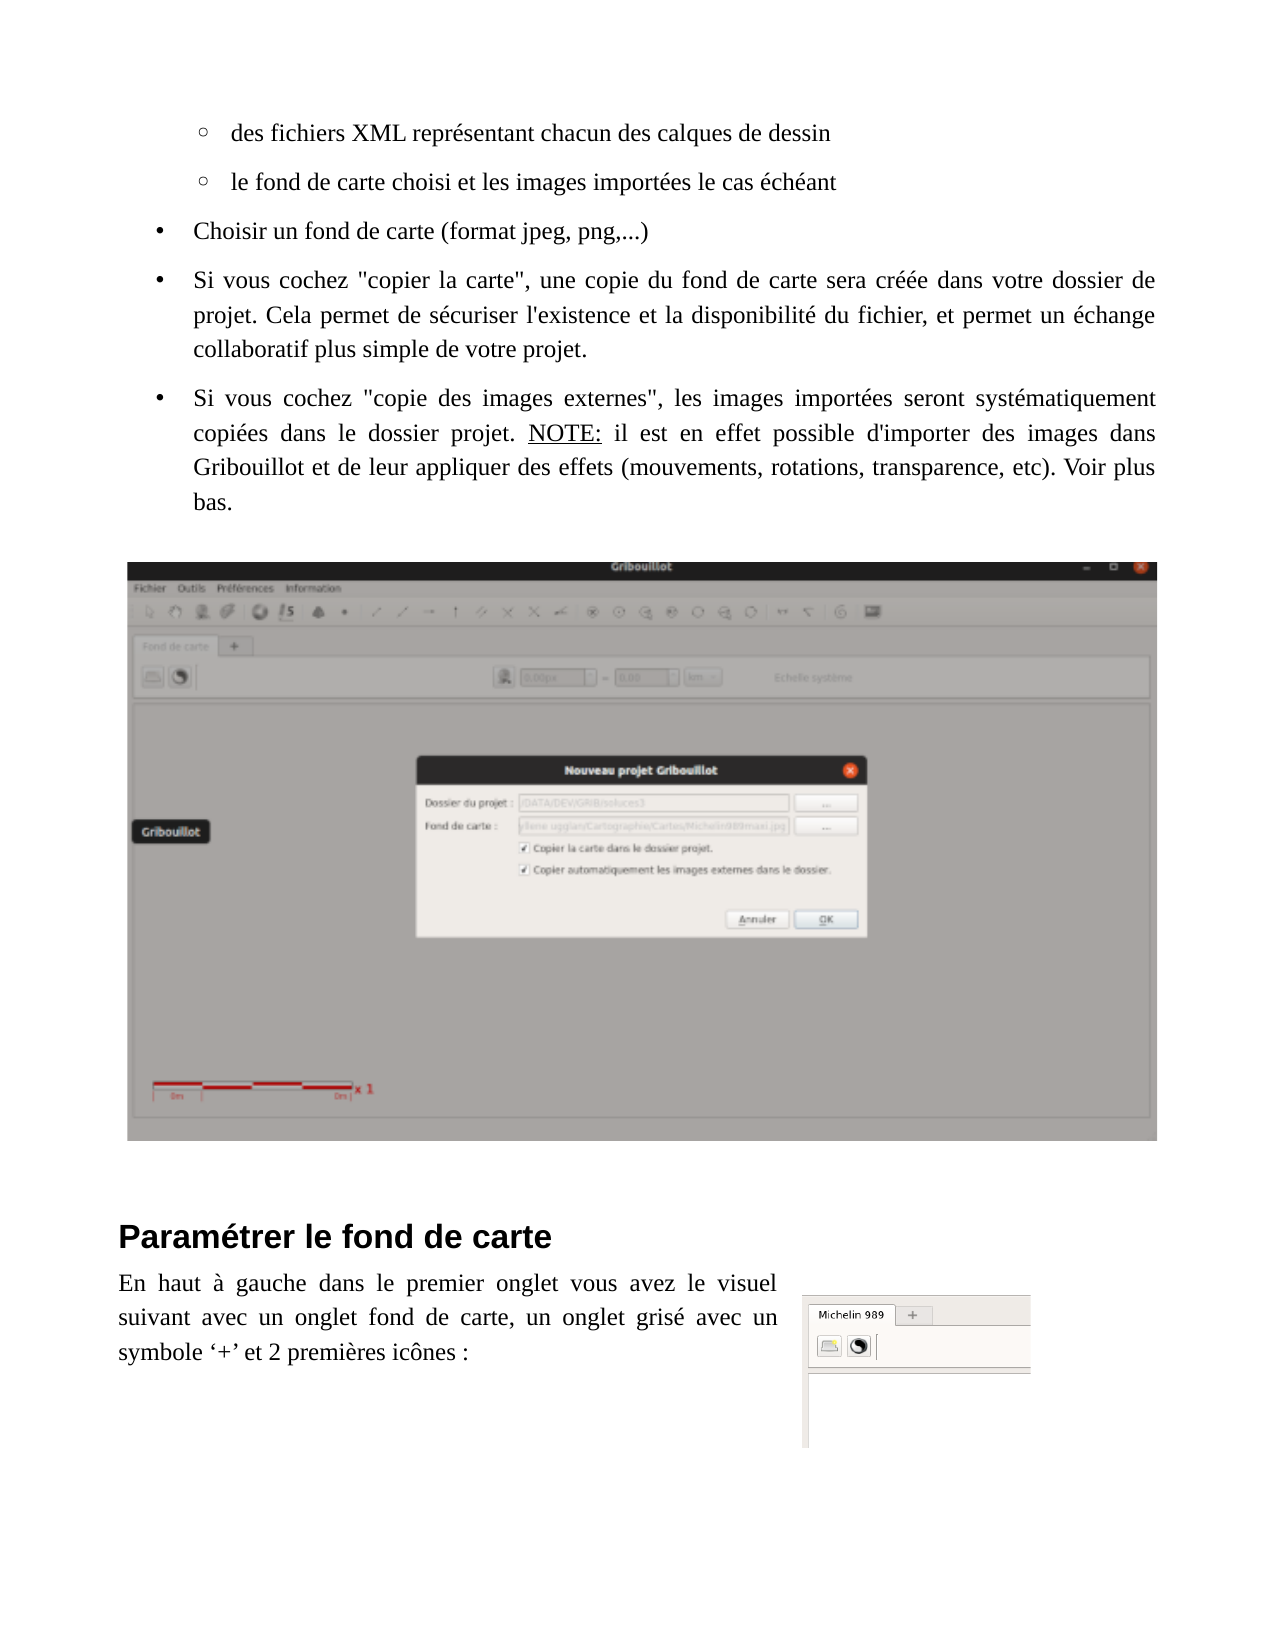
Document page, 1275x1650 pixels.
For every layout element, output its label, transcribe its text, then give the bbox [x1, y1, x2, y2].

list des fichiers XML représentant chacun des calques de dessin [193, 118, 1157, 147]
list Choisir un fond de carte (format jpeg, png,...) [156, 216, 1157, 245]
picture [127, 562, 1158, 1141]
list le fond de carte choisi et les images importées le cas échéant [193, 167, 1157, 196]
subtitle Paramétrer le fond de carte [118, 1216, 1157, 1255]
list Si vous cochez "copier la carte", une copie du fond de carte sera créée dans votre dossier de projet. Cela permet de sécuriser l'existence et la disponibilité du fichier, et permet un échange collaboratif plus simple de votre projet. [156, 265, 1157, 363]
text En haut à gauche dans le premier onglet vous avez le visuel suivant avec un onglet fond de carte, un onglet grisé avec un symbole ‘+’ et 2 premières icônes : [118, 1268, 1157, 1471]
picture [802, 1295, 1031, 1448]
list Si vous cochez "copie des images externes", les images importées seront systématiquement copiées dans le dossier projet. NOTE: il est en effet possible d'importer des images dans Gribouillot et de leur appliquer des effets (mouvements, rotations, transparence, etc). Voir plus bas. [156, 383, 1157, 516]
